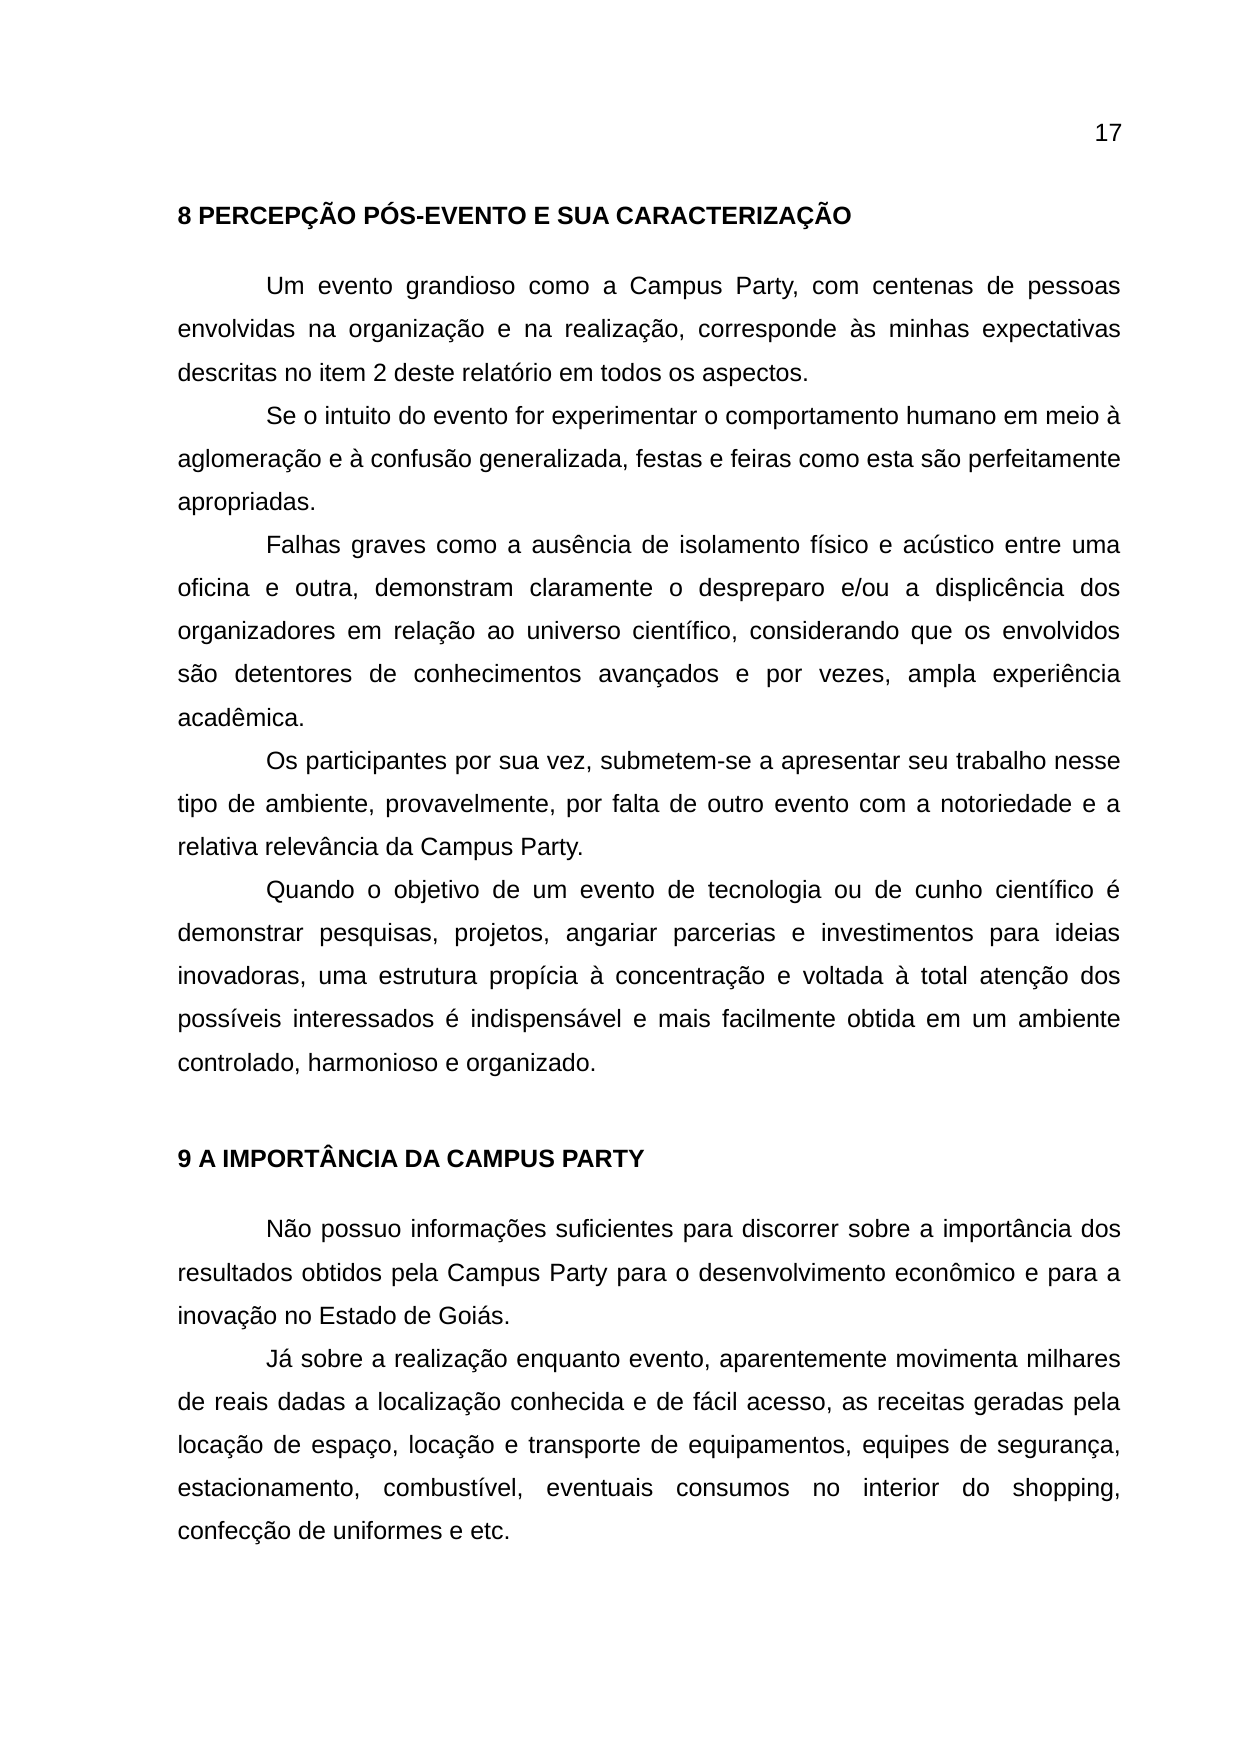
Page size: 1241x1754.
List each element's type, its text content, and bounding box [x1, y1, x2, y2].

text Quando o objetivo de um evento de tecnologia ou de cunho científico é demonstrar pesquisas, projetos, angariar parcerias e investimentos para ideias inovadoras, uma estrutura propícia à concentração e voltada à total atenção dos possíveis interessados é indispensável e mais facilmente obtida em um ambiente controlado, harmonioso e organizado. [177, 875, 1122, 1076]
text Um evento grandioso como a Campus Party, com centenas de pessoas envolvidas na organização e na realização, corresponde às minhas expectativas descritas no item 2 deste relatório em todos os aspectos. [177, 271, 1122, 386]
text Falhas graves como a ausência de isolamento físico e acústico entre uma oficina e outra, demonstram claramente o despreparo e/ou a displicência dos organizadores em relação ao universo científico, considerando que os envolvidos são detentores de conhecimentos avançados e por vezes, ampla experiência acadêmica. [177, 530, 1122, 731]
subtitle A IMPORTÂNCIA DA CAMPUS PARTY [177, 1144, 1122, 1173]
text Já sobre a realização enquanto evento, aparentemente movimenta milhares de reais dadas a localização conhecida e de fácil acesso, as receitas geradas pela locação de espaço, locação e transporte de equipamentos, equipes de segurança, estacionamento, combustível, eventuais consumos no interior do shopping, confecção de uniformes e etc. [177, 1344, 1122, 1545]
text Não possuo informações suficientes para discorrer sobre a importância dos resultados obtidos pela Campus Party para o desenvolvimento econômico e para a inovação no Estado de Goiás. [177, 1214, 1122, 1329]
text Os participantes por sua vez, submetem-se a apresentar seu trabalho nesse tipo de ambiente, provavelmente, por falta de outro evento com a notoriedade e a relativa relevância da Campus Party. [177, 746, 1122, 861]
text Se o intuito do evento for experimentar o comportamento humano em meio à aglomeração e à confusão generalizada, festas e feiras como esta são perfeitamente apropriadas. [177, 401, 1122, 516]
subtitle PERCEPÇÃO PÓS-EVENTO E SUA CARACTERIZAÇÃO [177, 201, 1122, 230]
